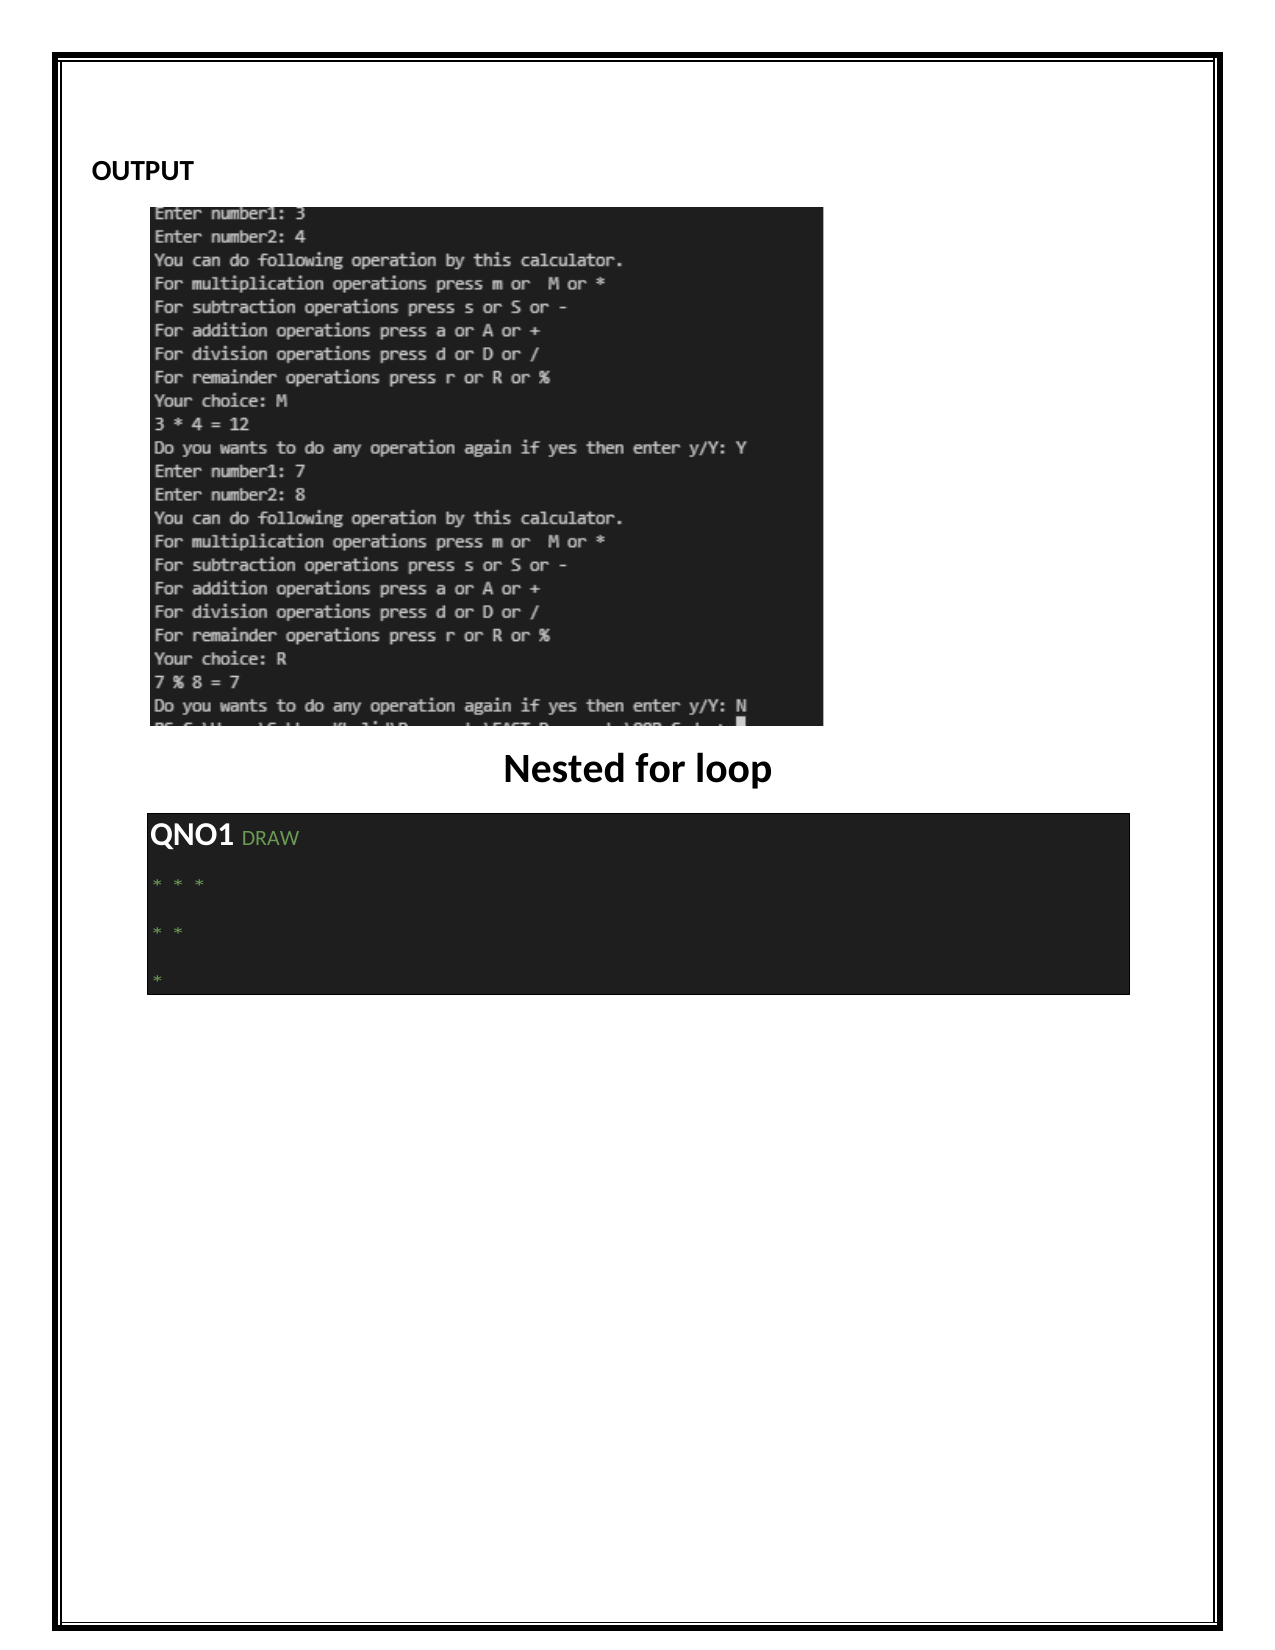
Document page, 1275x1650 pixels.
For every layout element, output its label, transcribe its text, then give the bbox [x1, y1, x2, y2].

text OUTPUT [92, 152, 1204, 188]
text Nested for loop [211, 219, 1065, 793]
picture [150, 207, 824, 726]
